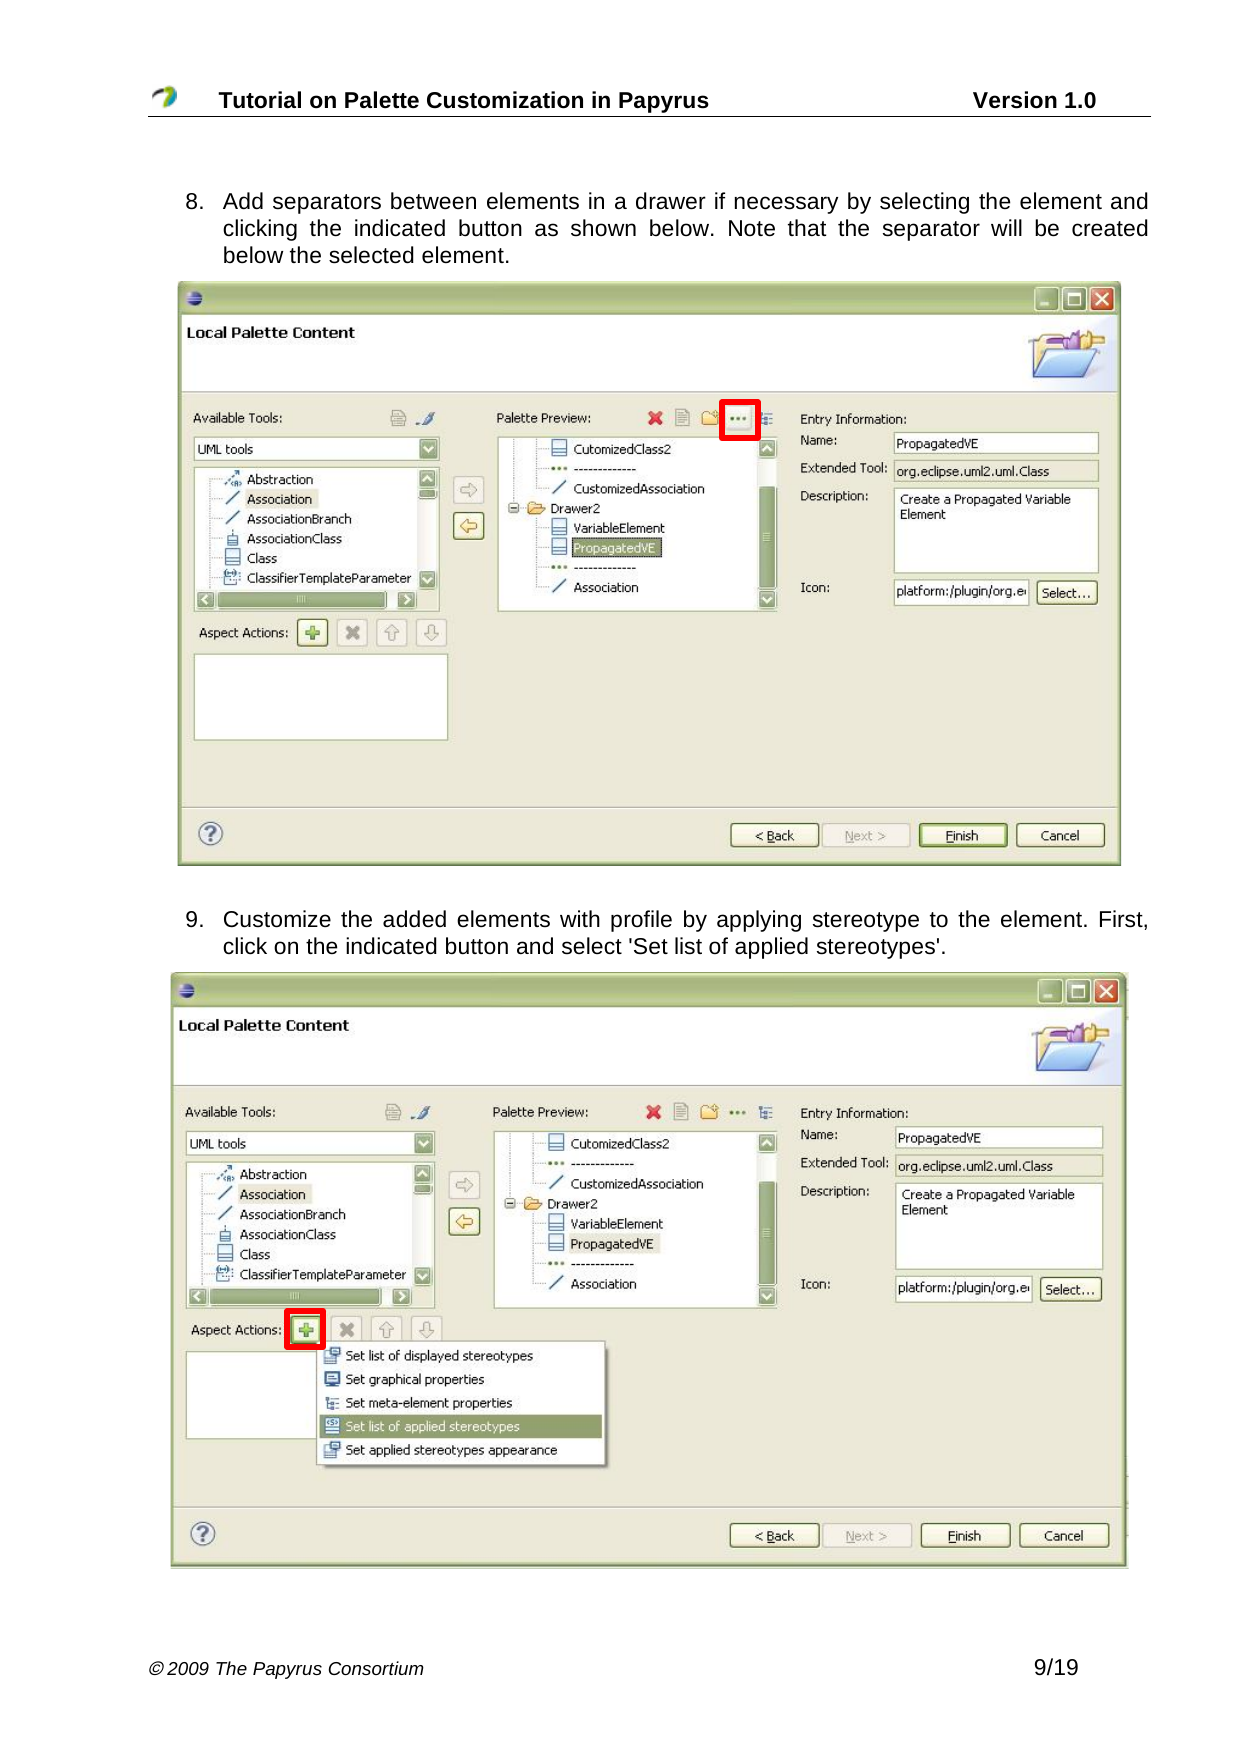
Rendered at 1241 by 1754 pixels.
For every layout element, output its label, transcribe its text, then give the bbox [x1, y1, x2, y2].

picture [177, 281, 1122, 866]
picture [152, 84, 177, 110]
list Customize the added elements with profile by applying stereotype to the element. First, click on the indicated button and select 'Set list of applied stereotypes'. [185, 906, 1151, 960]
list Add separators between elements in a drawer if necessary by selecting the element and clicking the indicated button as shown below. Note that the separator will be created below the selected element. [185, 187, 1151, 268]
picture [170, 972, 1129, 1569]
